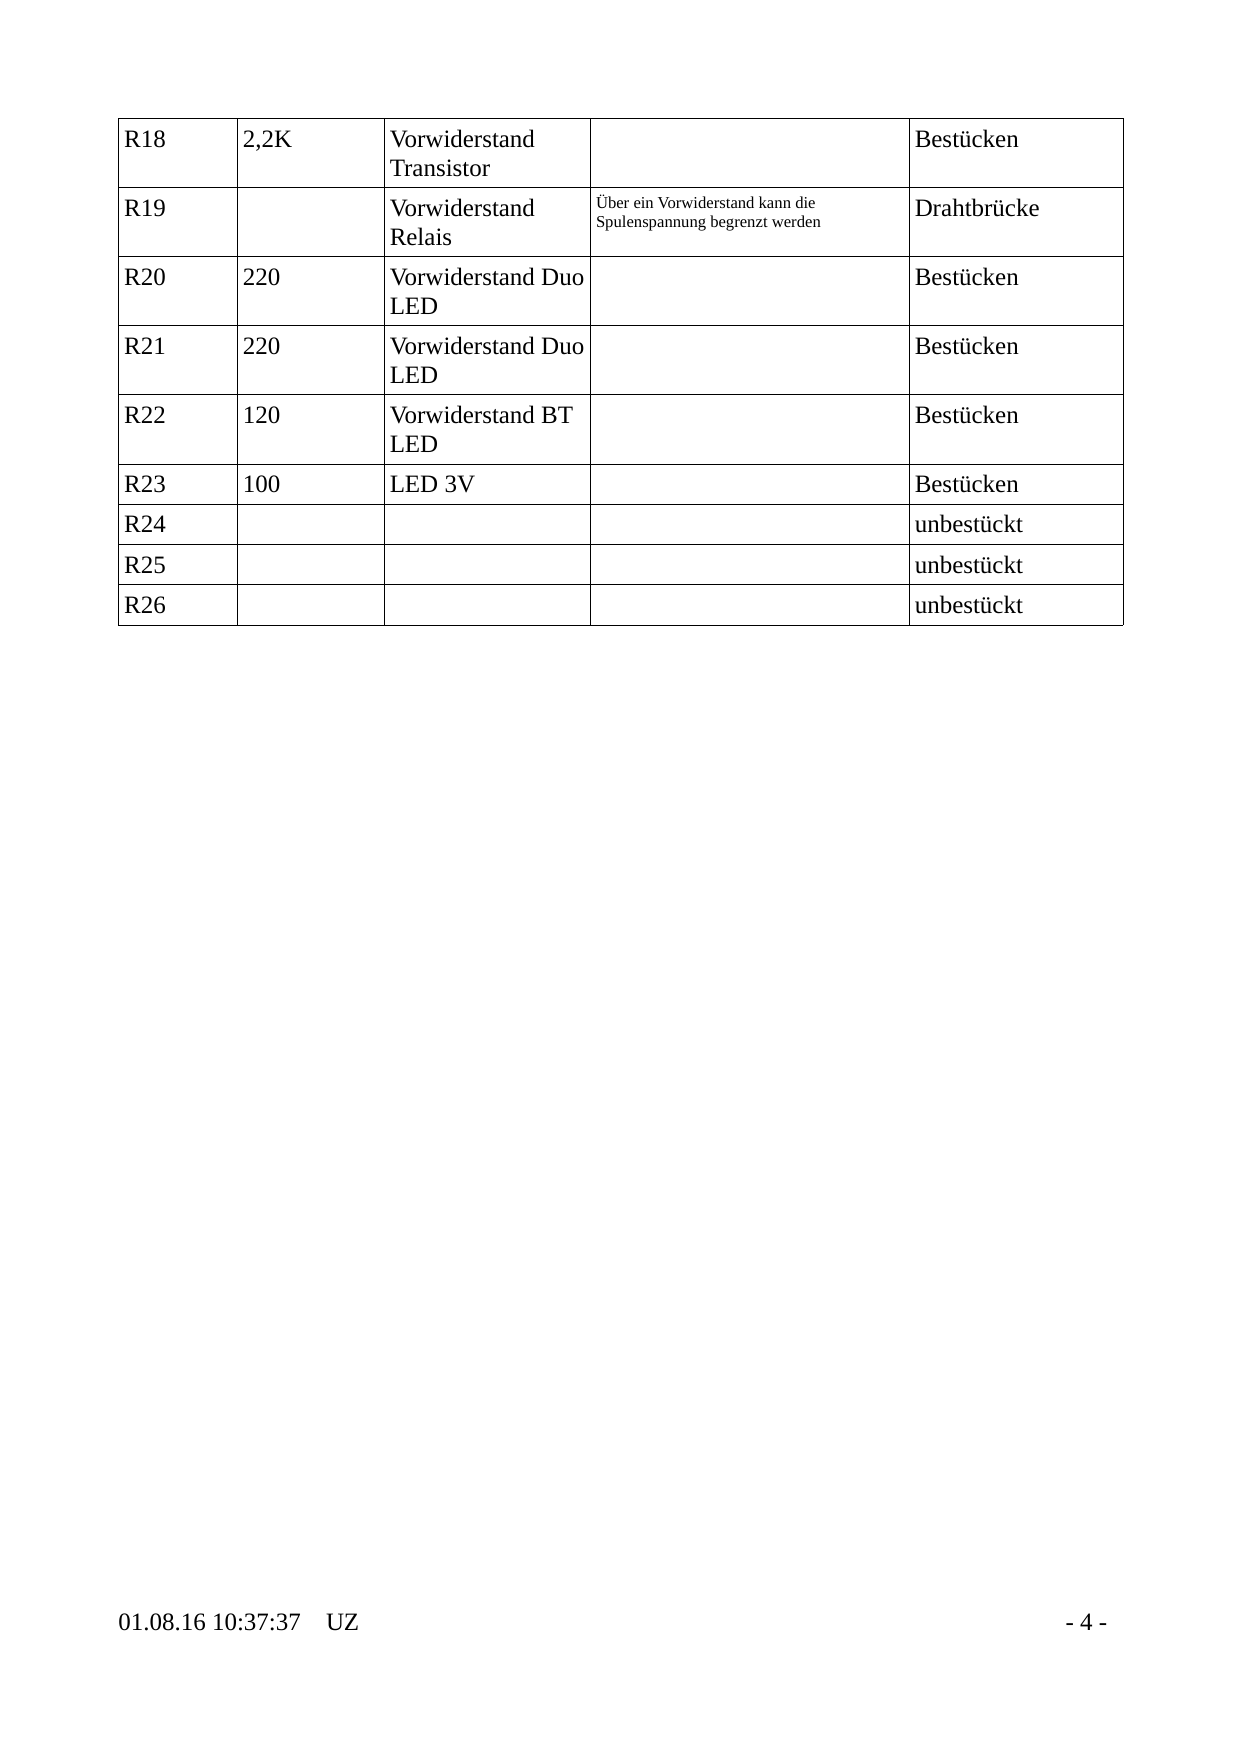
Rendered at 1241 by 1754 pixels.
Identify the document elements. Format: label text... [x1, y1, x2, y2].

table_cell Vorwiderstand Duo LED [385, 326, 590, 394]
table_cell [238, 505, 384, 544]
table_cell [238, 188, 384, 256]
table_cell [591, 326, 909, 394]
table_cell Vorwiderstand BT LED [385, 395, 590, 463]
table_cell [385, 545, 590, 584]
table_cell 120 [238, 395, 384, 463]
table_cell 2,2K [238, 119, 384, 187]
table_cell 100 [238, 465, 384, 504]
table_cell Bestücken [910, 257, 1123, 325]
table_cell [591, 465, 909, 504]
table_cell [591, 505, 909, 544]
table_cell [238, 545, 384, 584]
table_cell 220 [238, 326, 384, 394]
table_cell Drahtbrücke [910, 188, 1123, 256]
table_cell [238, 585, 384, 625]
table_cell Vorwiderstand Transistor [385, 119, 590, 187]
table_cell LED 3V [385, 465, 590, 504]
table_cell unbestückt [910, 545, 1123, 584]
table_cell unbestückt [910, 505, 1123, 544]
table_cell 220 [238, 257, 384, 325]
table_cell R25 [119, 545, 237, 584]
table_cell R18 [119, 119, 237, 187]
table_cell [385, 505, 590, 544]
table_cell [591, 585, 909, 625]
table_cell R24 [119, 505, 237, 544]
table_cell Bestücken [910, 465, 1123, 504]
table_cell R20 [119, 257, 237, 325]
table_cell R21 [119, 326, 237, 394]
table_cell [385, 585, 590, 625]
table_cell unbestückt [910, 585, 1123, 625]
table_cell Über ein Vorwiderstand kann die Spulenspannung begrenzt werden [591, 188, 909, 256]
table_cell R26 [119, 585, 237, 625]
table_cell [591, 545, 909, 584]
table_cell R22 [119, 395, 237, 463]
table_cell Bestücken [910, 119, 1123, 187]
table_cell R19 [119, 188, 237, 256]
table_cell R23 [119, 465, 237, 504]
table_cell [591, 257, 909, 325]
table_cell [591, 119, 909, 187]
table_cell Bestücken [910, 395, 1123, 463]
table_cell Bestücken [910, 326, 1123, 394]
table_cell [591, 395, 909, 463]
table_cell Vorwiderstand Duo LED [385, 257, 590, 325]
table_cell Vorwiderstand Relais [385, 188, 590, 256]
